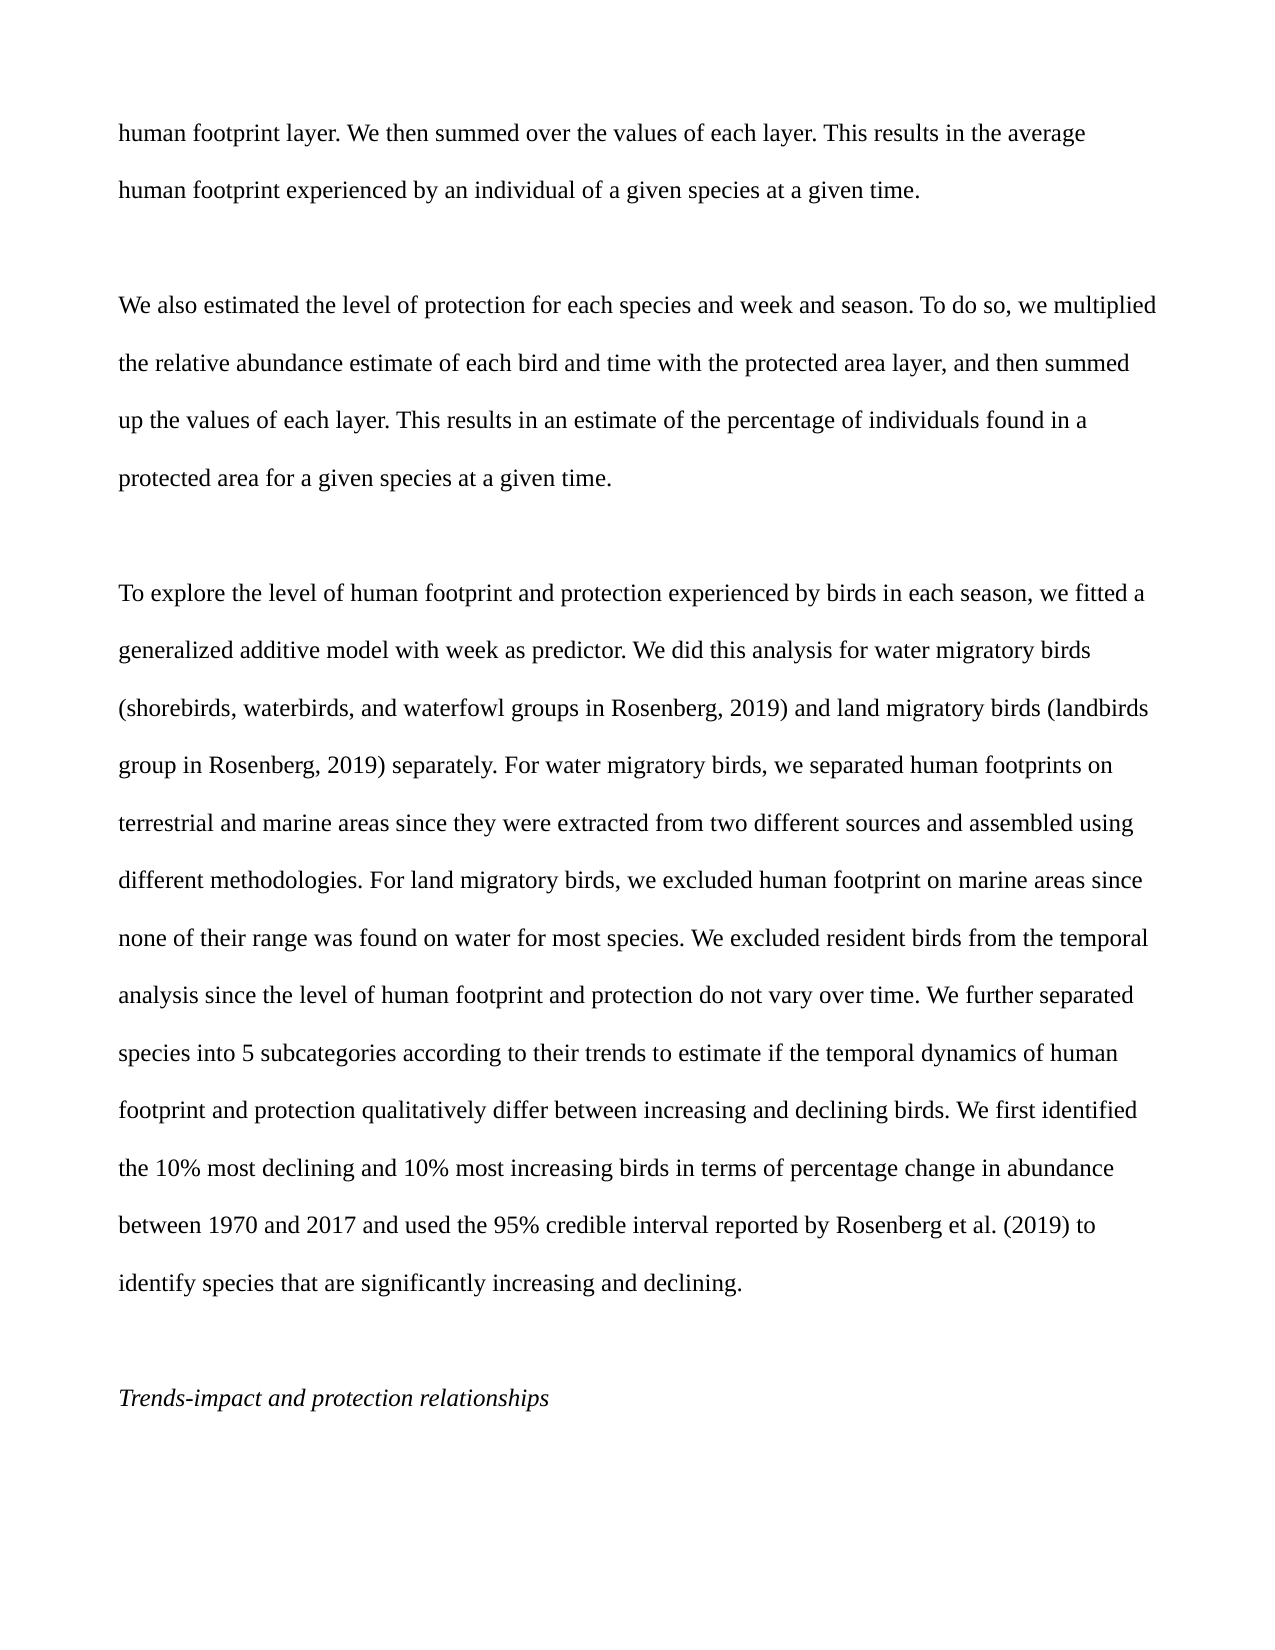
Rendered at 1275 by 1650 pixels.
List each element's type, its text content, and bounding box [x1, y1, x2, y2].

text We also estimated the level of protection for each species and week and season. To do so, we multiplied the relative abundance estimate of each bird and time with the protected area layer, and then summed up the values of each layer. This results in an estimate of the percentage of individuals found in a protected area for a given species at a given time. [118, 291, 1157, 492]
text human footprint layer. We then summed over the values of each layer. This results in the average human footprint experienced by an individual of a given species at a given time. [118, 118, 1157, 204]
text Trends-impact and protection relationships [118, 1383, 1157, 1412]
text To explore the level of human footprint and protection experienced by birds in each season, we fitted a generalized additive model with week as predictor. We did this analysis for water migratory birds (shorebirds, waterbirds, and waterfowl groups in Rosenberg, 2019) and land migratory birds (landbirds group in Rosenberg, 2019) separately. For water migratory birds, we separated human footprints on terrestrial and marine areas since they were extracted from two different sources and assembled using different methodologies. For land migratory birds, we excluded human footprint on marine areas since none of their range was found on water for most species. We excluded resident birds from the temporal analysis since the level of human footprint and protection do not vary over time. We further separated species into 5 subcategories according to their trends to estimate if the temporal dynamics of human footprint and protection qualitatively differ between increasing and declining birds. We first identified the 10% most declining and 10% most increasing birds in terms of percentage change in abundance between 1970 and 2017 and used the 95% credible interval reported by Rosenberg et al. (2019) to identify species that are significantly increasing and declining. [118, 578, 1157, 1297]
